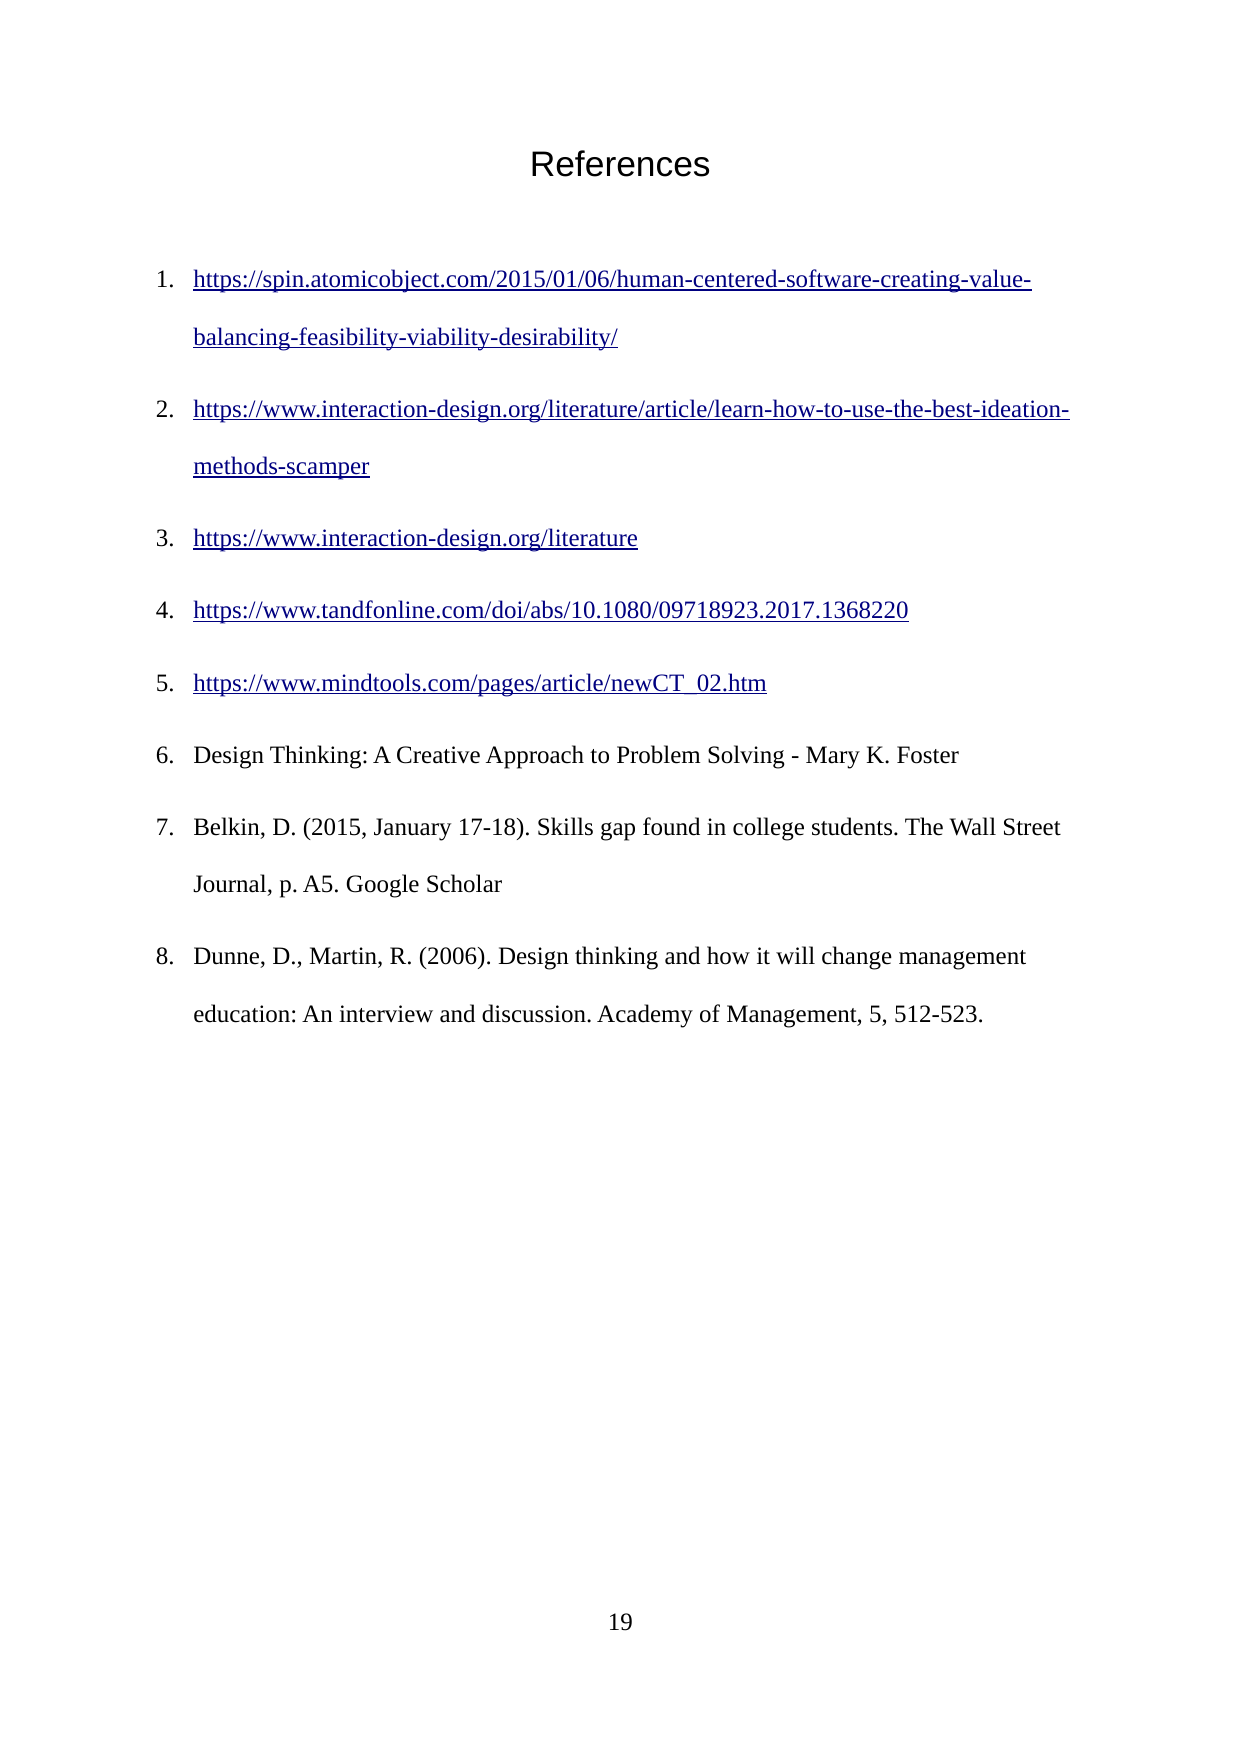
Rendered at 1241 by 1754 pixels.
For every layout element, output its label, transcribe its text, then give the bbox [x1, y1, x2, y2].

list https://www.interaction-design.org/literature/article/learn-how-to-use-the-best-ideation-methods-scamper [156, 394, 1122, 480]
list Belkin, D. (2015, January 17-18). Skills gap found in college students. The Wall Street Journal, p. A5. Google Scholar [156, 812, 1122, 898]
list Dunne, D., Martin, R. (2006). Design thinking and how it will change management education: An interview and discussion. Academy of Management, 5, 512-523. [156, 941, 1122, 1028]
list https://www.interaction-design.org/literature [156, 523, 1122, 552]
list https://spin.atomicobject.com/2015/01/06/human-centered-software-creating-value-balancing-feasibility-viability-desirability/ [156, 264, 1122, 351]
list https://www.mindtools.com/pages/article/newCT_02.htm [156, 668, 1122, 696]
list https://www.tandfonline.com/doi/abs/10.1080/09718923.2017.1368220 [156, 596, 1122, 624]
list Design Thinking: A Creative Approach to Problem Solving - Mary K. Foster [156, 740, 1122, 768]
subtitle References [118, 143, 1122, 184]
